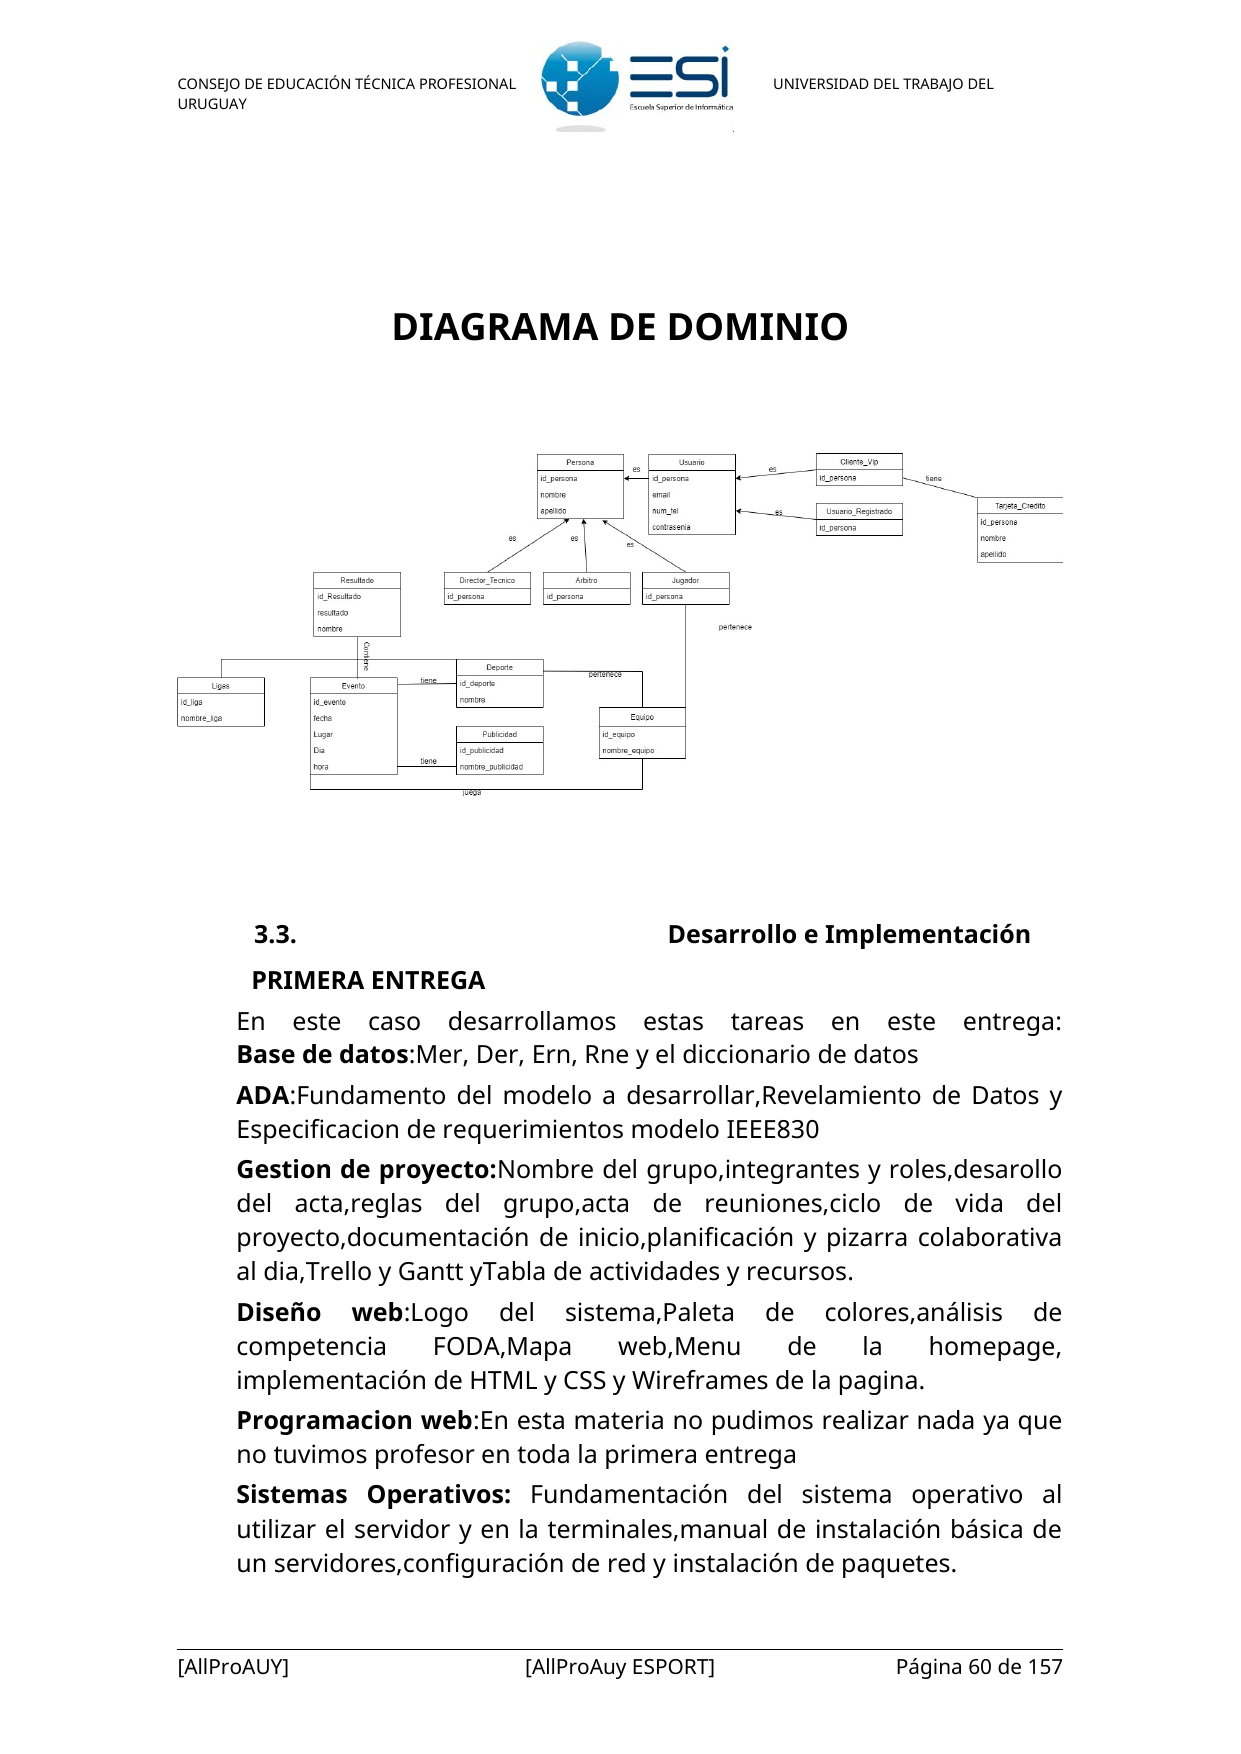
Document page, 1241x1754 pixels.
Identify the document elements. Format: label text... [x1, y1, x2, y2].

picture [534, 39, 734, 132]
text ADA:Fundamento del modelo a desarrollar,Revelamiento de Datos y Especificacion de requerimientos modelo IEEE830 [236, 1077, 1063, 1146]
text En este caso desarrollamos estas tareas en este entrega: Base de datos:Mer, Der, Ern, Rne y el diccionario de datos [236, 1003, 1063, 1071]
text Sistemas Operativos: Fundamentación del sistema operativo al utilizar el servidor y en la terminales,manual de instalación básica de un servidores,configuración de red y instalación de paquetes. [236, 1477, 1063, 1579]
text DIAGRAMA DE DOMINIO [177, 301, 1063, 352]
text Programacion web:En esta materia no pudimos realizar nada ya que no tuvimos profesor en toda la primera entrega [236, 1403, 1063, 1471]
subtitle Desarrollo e Implementación [254, 916, 1063, 950]
text Gestion de proyecto:Nombre del grupo,integrantes y roles,desarollo del acta,reglas del grupo,acta de reuniones,ciclo de vida del proyecto,documentación de inicio,planificación y pizarra colaborativa al dia,Trello y Gantt yTabla de actividades y recursos. [236, 1152, 1063, 1288]
picture [177, 453, 1063, 802]
text Diseño web:Logo del sistema,Paleta de colores,análisis de competencia FODA,Mapa web,Menu de la homepage, implementación de HTML y CSS y Wireframes de la pagina. [236, 1294, 1063, 1397]
text PRIMERA ENTREGA [177, 963, 1063, 997]
